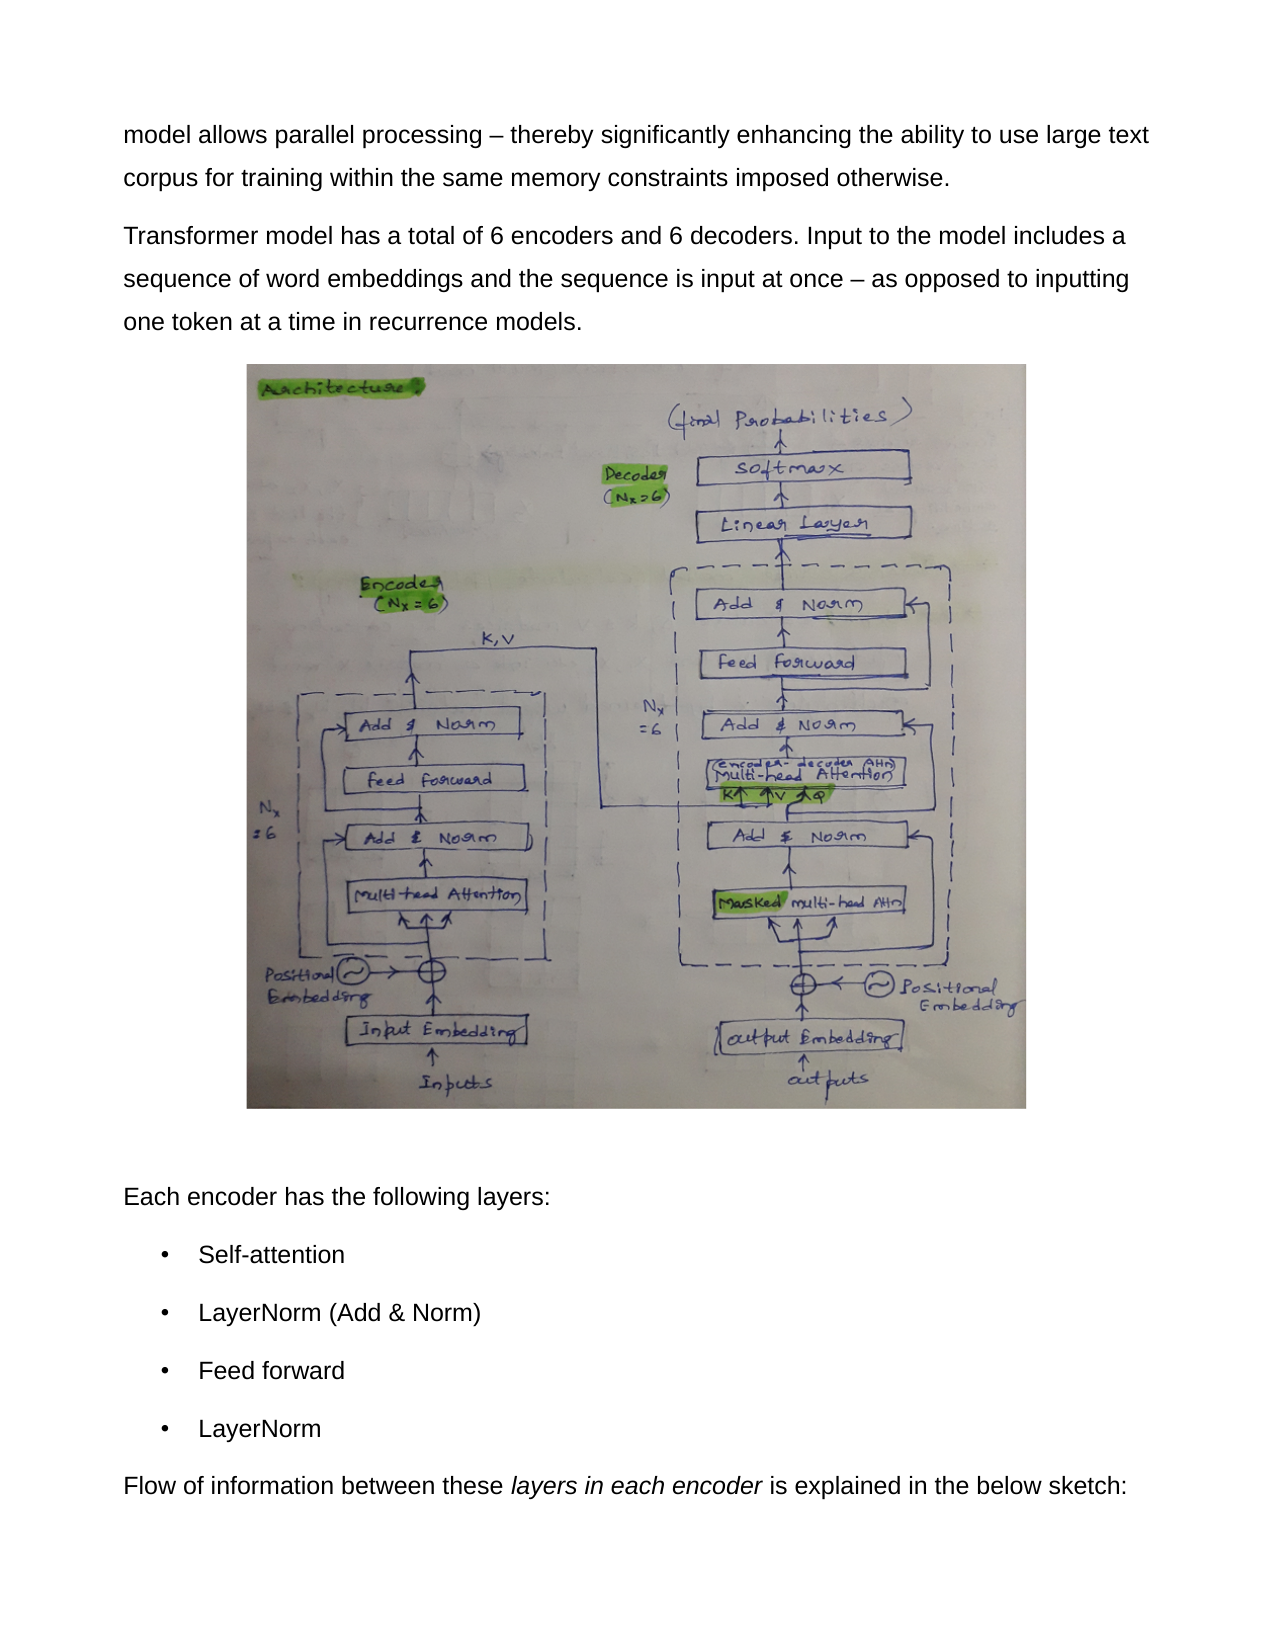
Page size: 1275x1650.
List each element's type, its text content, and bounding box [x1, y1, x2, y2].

picture [246, 364, 1029, 1111]
text model allows parallel processing – thereby significantly enhancing the ability to use large text corpus for training within the same memory constraints imposed otherwise. [123, 120, 1152, 192]
text Transformer model has a total of 6 encoders and 6 decoders. Input to the model includes a sequence of word embeddings and the sequence is input at once – as opposed to inputting one token at a time in recurrence models. [123, 221, 1152, 336]
list LayerNorm [161, 1413, 1152, 1442]
list Self-attention [161, 1240, 1152, 1269]
list Feed forward [161, 1356, 1152, 1384]
text Each encoder has the following layers: [123, 1182, 1152, 1211]
text Flow of information between these layers in each encoder is explained in the below sketch: [123, 1471, 1152, 1500]
list LayerNorm (Add & Norm) [161, 1298, 1152, 1327]
